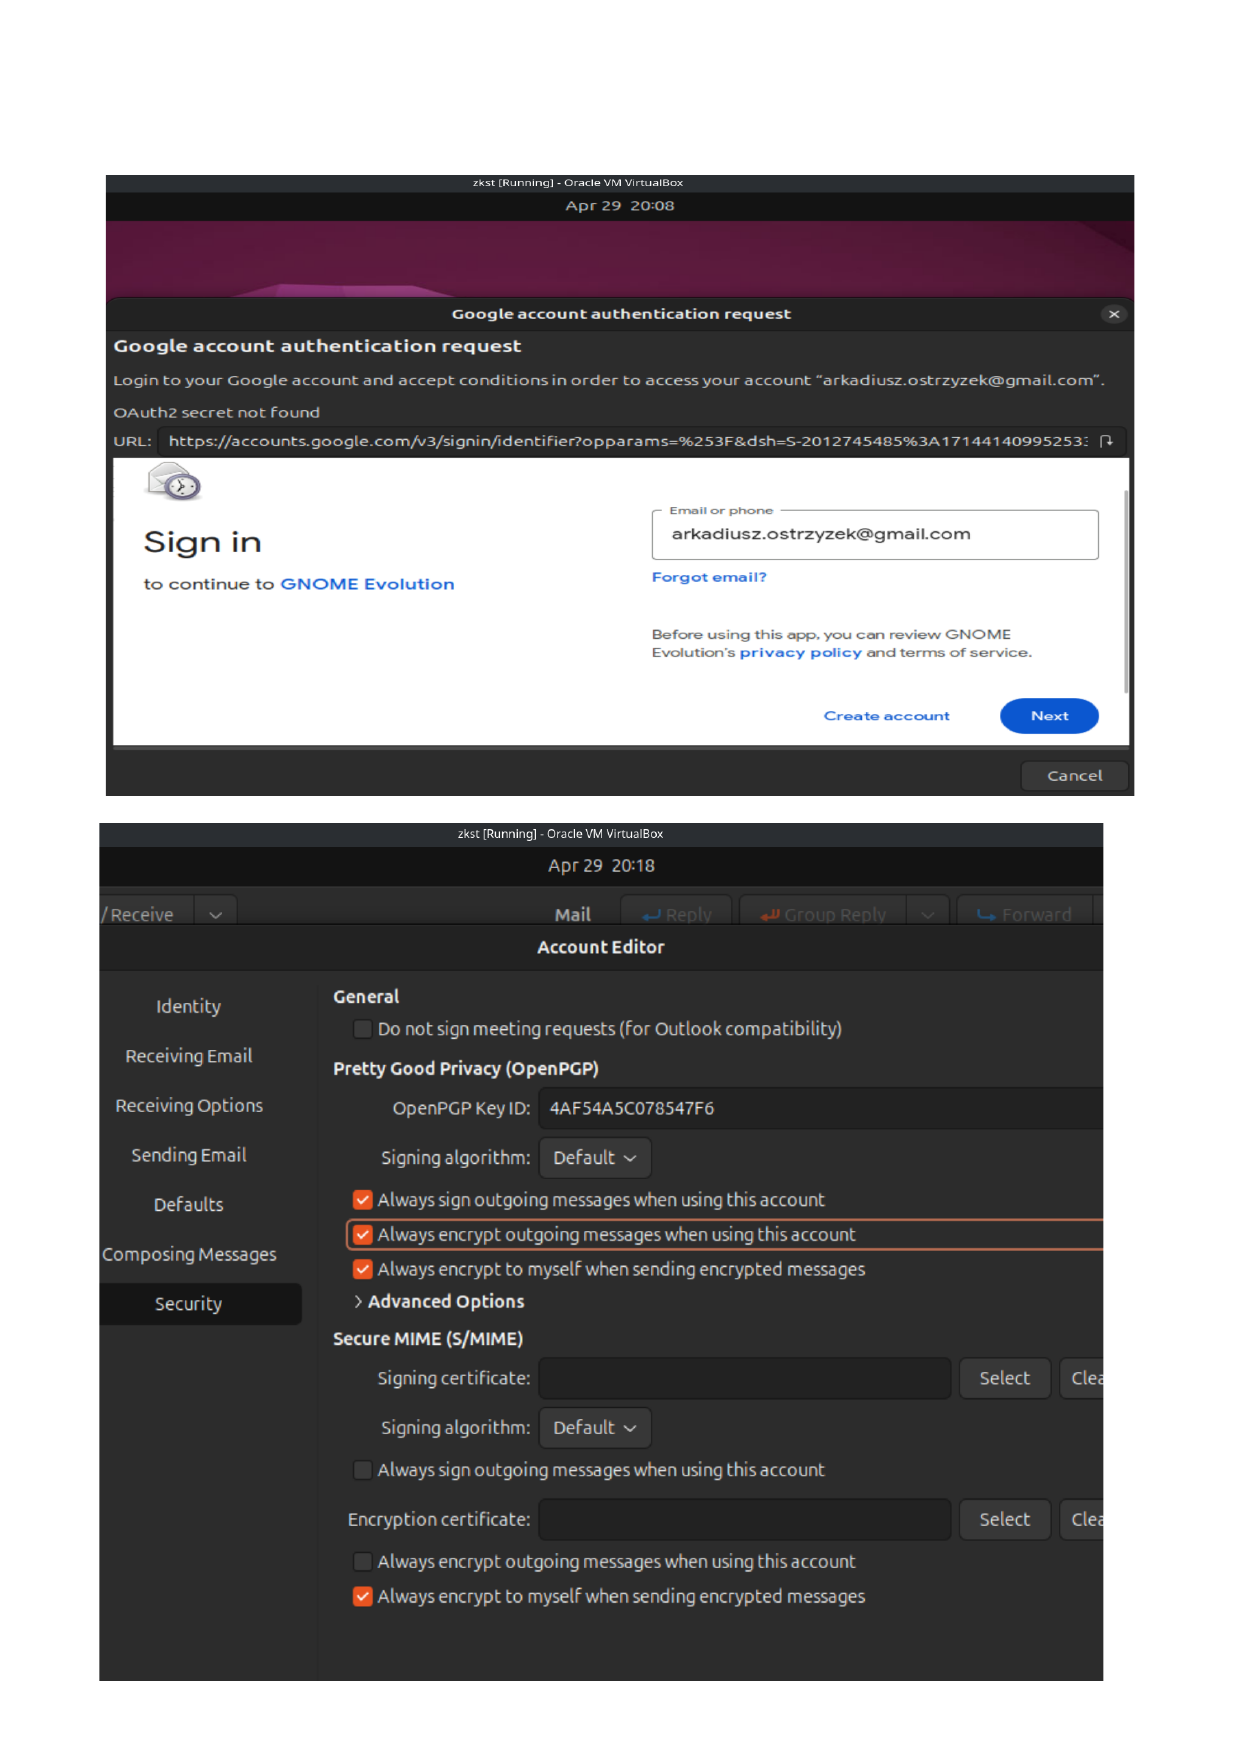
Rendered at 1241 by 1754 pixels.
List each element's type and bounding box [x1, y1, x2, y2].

picture [105, 175, 1135, 796]
picture [99, 823, 1104, 1681]
